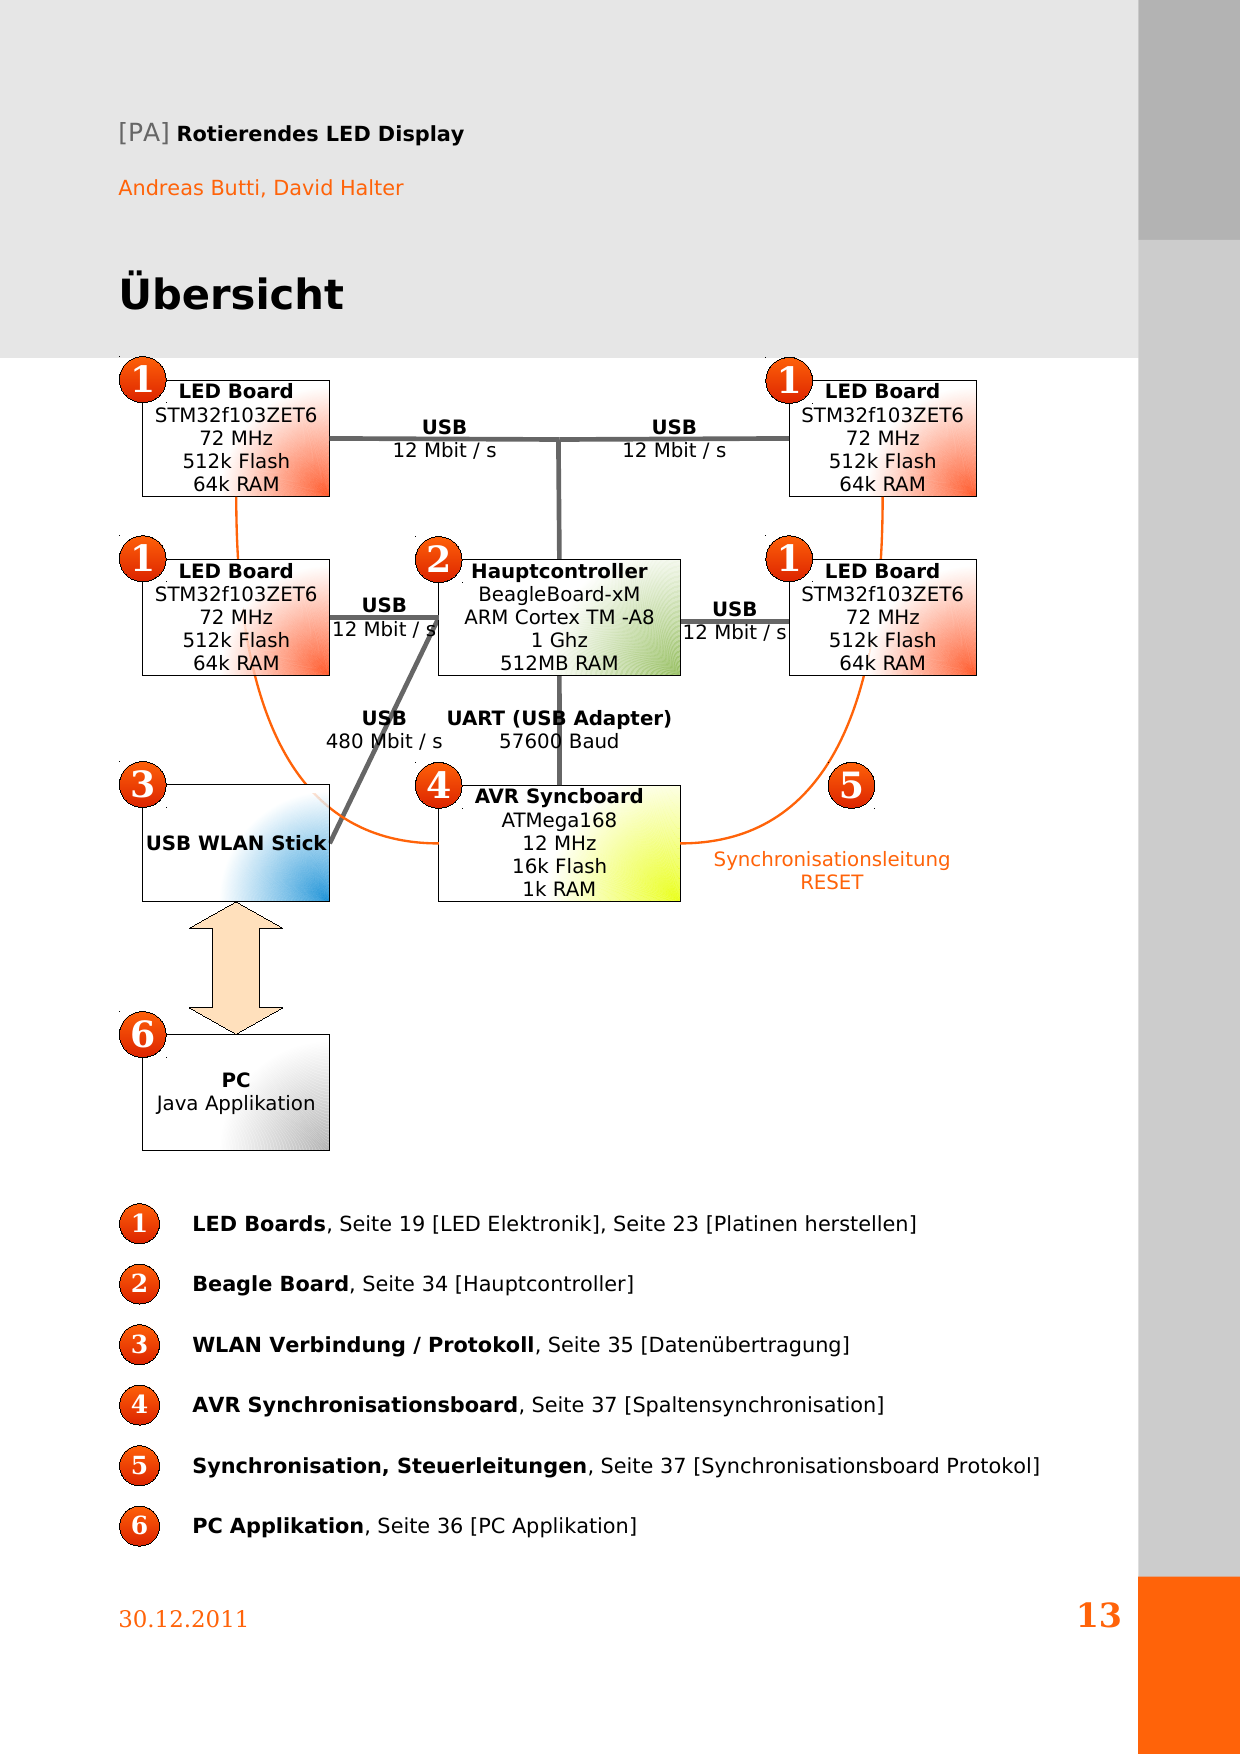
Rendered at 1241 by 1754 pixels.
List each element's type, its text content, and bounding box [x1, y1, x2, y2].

table_cell Gruppengrösse: [928, 611, 976, 637]
table_header Kapazität [599, 820, 680, 901]
text Synchronisation, Steuerleitungen, Seite 35 [Synchronisationsboard Protokol] [118, 1443, 1122, 1489]
table_cell Gruppengrösse: [268, 457, 279, 486]
subtitle Vorwort [953, 653, 976, 675]
text rota=000000a637be [272, 460, 286, 496]
table_cell Gruppengrösse: [914, 636, 926, 665]
table_cell Gruppengrösse: [281, 432, 329, 458]
table_cell Gruppengrösse: [268, 636, 279, 665]
text rota=000000a637be [272, 639, 286, 675]
text [614, 836, 680, 901]
text rota=000000a637be [918, 638, 933, 675]
text [293, 639, 329, 675]
text WLAN Verbindung / Protokoll, Seite 33 [Datenübertragung] [118, 1322, 1122, 1368]
text [293, 460, 329, 496]
text [654, 876, 680, 901]
text [939, 460, 976, 496]
table_cell Gruppengrösse: [914, 457, 926, 486]
text rota=000000a637be [918, 459, 933, 496]
table_cell Gruppengrösse: [928, 432, 976, 458]
text [946, 646, 976, 675]
text [939, 639, 976, 675]
text rota=000000a637be [287, 618, 329, 644]
text rota=000000a637be [287, 439, 329, 465]
subtitle Vorwort [306, 474, 329, 496]
text [300, 646, 329, 675]
text PC Applikation, Seite 34 [PC Applikation] [118, 1503, 1122, 1549]
subtitle Vorwort [953, 473, 976, 496]
text rota=000000a637be [934, 439, 976, 464]
text [646, 868, 680, 901]
text [607, 828, 680, 901]
table_cell Gruppengrösse: [281, 611, 329, 637]
subtitle Werkzeuge und Hilfsmittel [638, 860, 680, 901]
text [630, 852, 680, 901]
text AVR Synchronisationsboard, Seite 35 [Spaltensynchronisation] [118, 1382, 1122, 1428]
text Beagle Board, Seite 32 [Hauptcontroller] [118, 1261, 1122, 1307]
subtitle Vorwort [306, 653, 329, 675]
text [300, 467, 329, 496]
text [946, 467, 976, 496]
text rota=000000a637be [934, 618, 976, 641]
text LED Boards, Seite 19 [LED Elektronik], Seite 22 [Platinen herstellen] [118, 1201, 1122, 1247]
